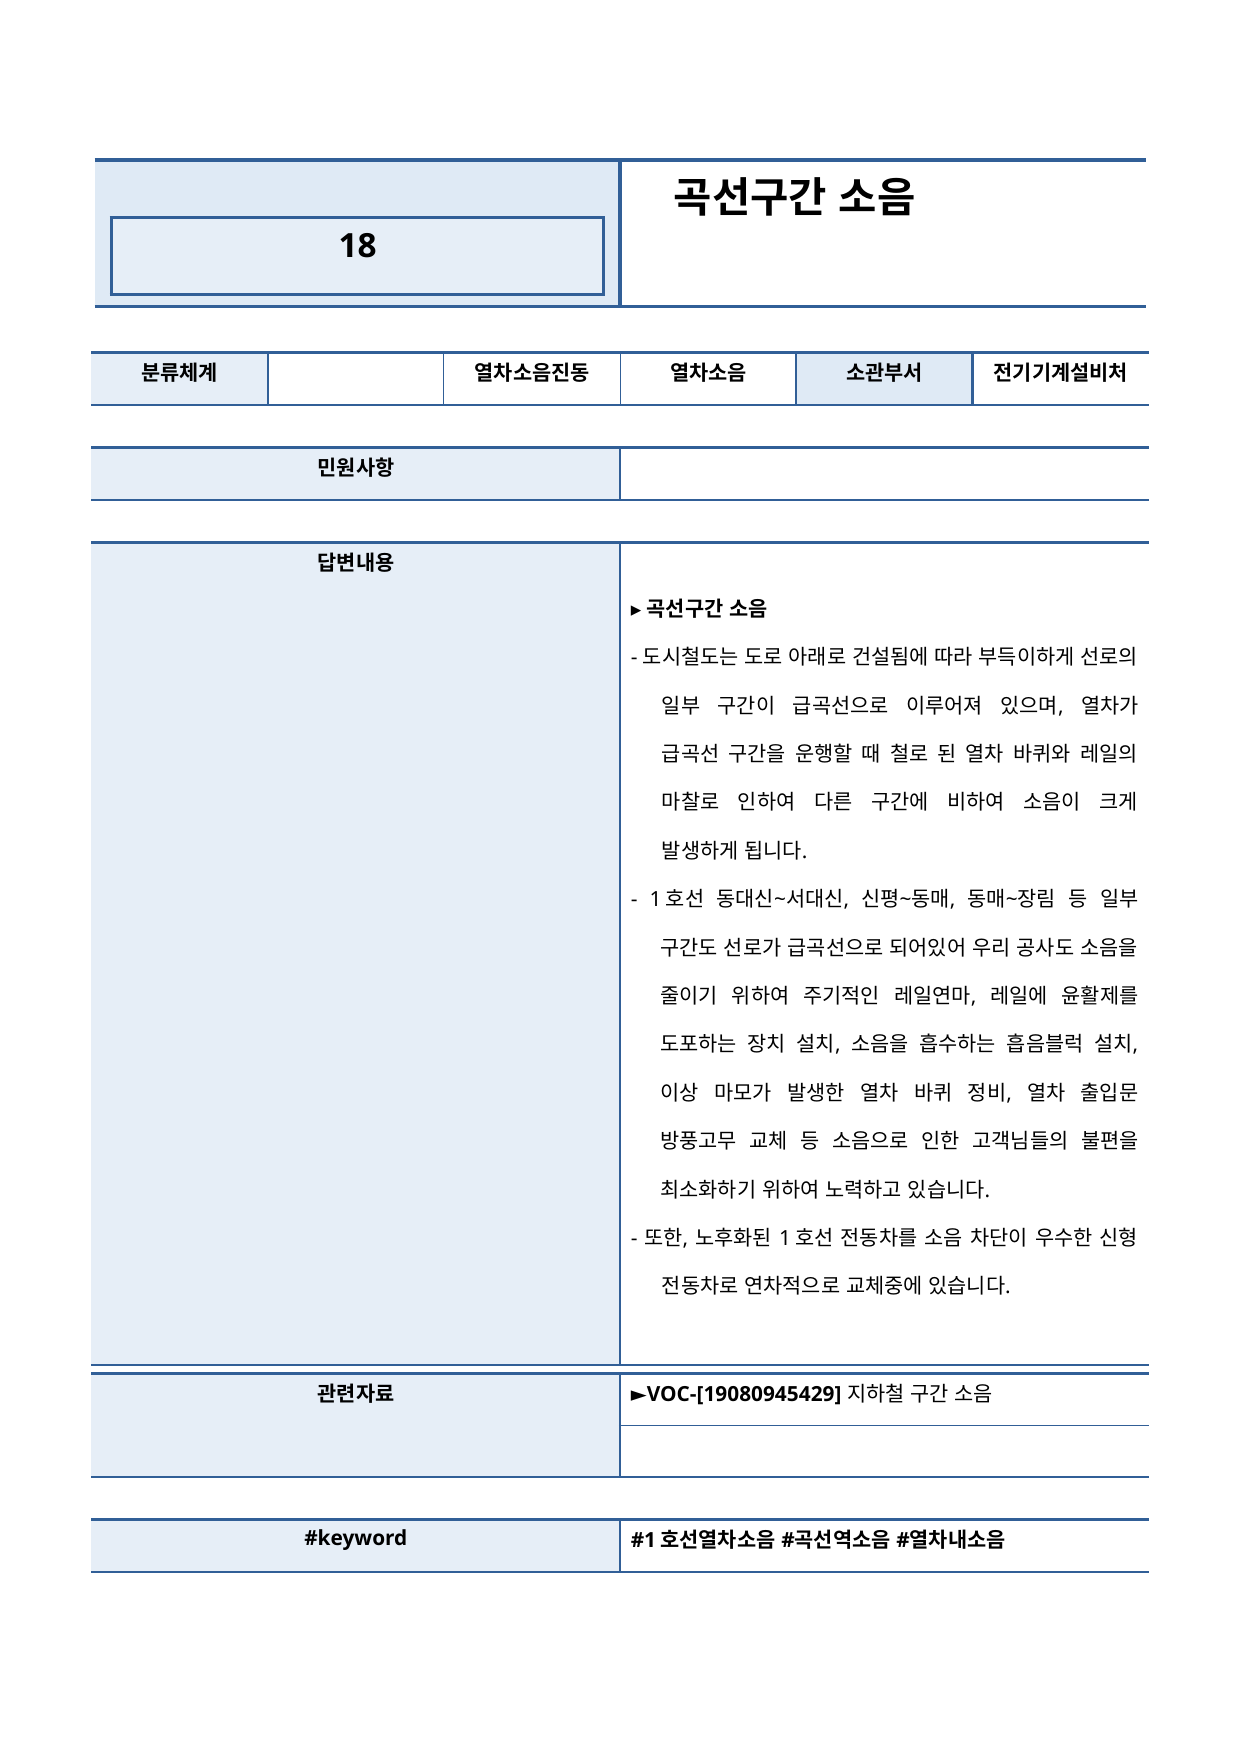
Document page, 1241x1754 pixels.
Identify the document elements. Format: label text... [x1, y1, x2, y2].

table_header ▸ 곡선구간 소음 - 도시철도는 도로 아래로 건설됨에 따라 부득이하게 선로의 일부 구간이 급곡선으로 이루어져 있으며, 열차가 급곡선 구간을 운행할 때 철로 된 열차 바퀴와 레일의 마찰로 인하여 다른 구간에 비하여 소음이 크게 발생하게 됩니다. - 1호선 동대신~서대신, 신평~동매, 동매~장림 등 일부 구간도 선로가 급곡선으로 되어있어 우리 공사도 소음을 줄이기 위하여 주기적인 레일연마, 레일에 윤활제를 도포하는 장치 설치, 소음을 흡수하는 흡음블럭 설치, 이상 마모가 발생한 열차 바퀴 정비, 열차 출입문 방풍고무 교체 등 소음으로 인한 고객님들의 불편을 최소화하기 위하여 노력하고 있습니다. - 또한, 노후화된 1호선 전동차를 소음 차단이 우수한 신형 전동차로 연차적으로 교체중에 있습니다. [621, 544, 1149, 1364]
table_header 곡선구간 소음 [622, 162, 1146, 305]
table_header 분류체계 [91, 354, 267, 404]
table_header 열차소음진동 [444, 354, 620, 404]
table_header 답변내용 [91, 544, 619, 1364]
table_header [621, 449, 1149, 499]
table_header #keyword [91, 1521, 619, 1571]
table_header ►VOC-[19080945429] 지하철 구간 소음 [621, 1375, 1149, 1425]
table_header 18 [113, 219, 602, 293]
table_header 소관부서 [797, 354, 971, 404]
table_cell [621, 1426, 1149, 1476]
table_header 열차소음 [621, 354, 795, 404]
table_header [95, 162, 618, 305]
table_header [269, 354, 443, 404]
table_header 관련자료 [91, 1375, 619, 1476]
table_header #1호선열차소음 #곡선역소음 #열차내소음 [621, 1521, 1149, 1571]
table_header 전기기계설비처 [974, 354, 1149, 404]
table_header 민원사항 [91, 449, 619, 499]
